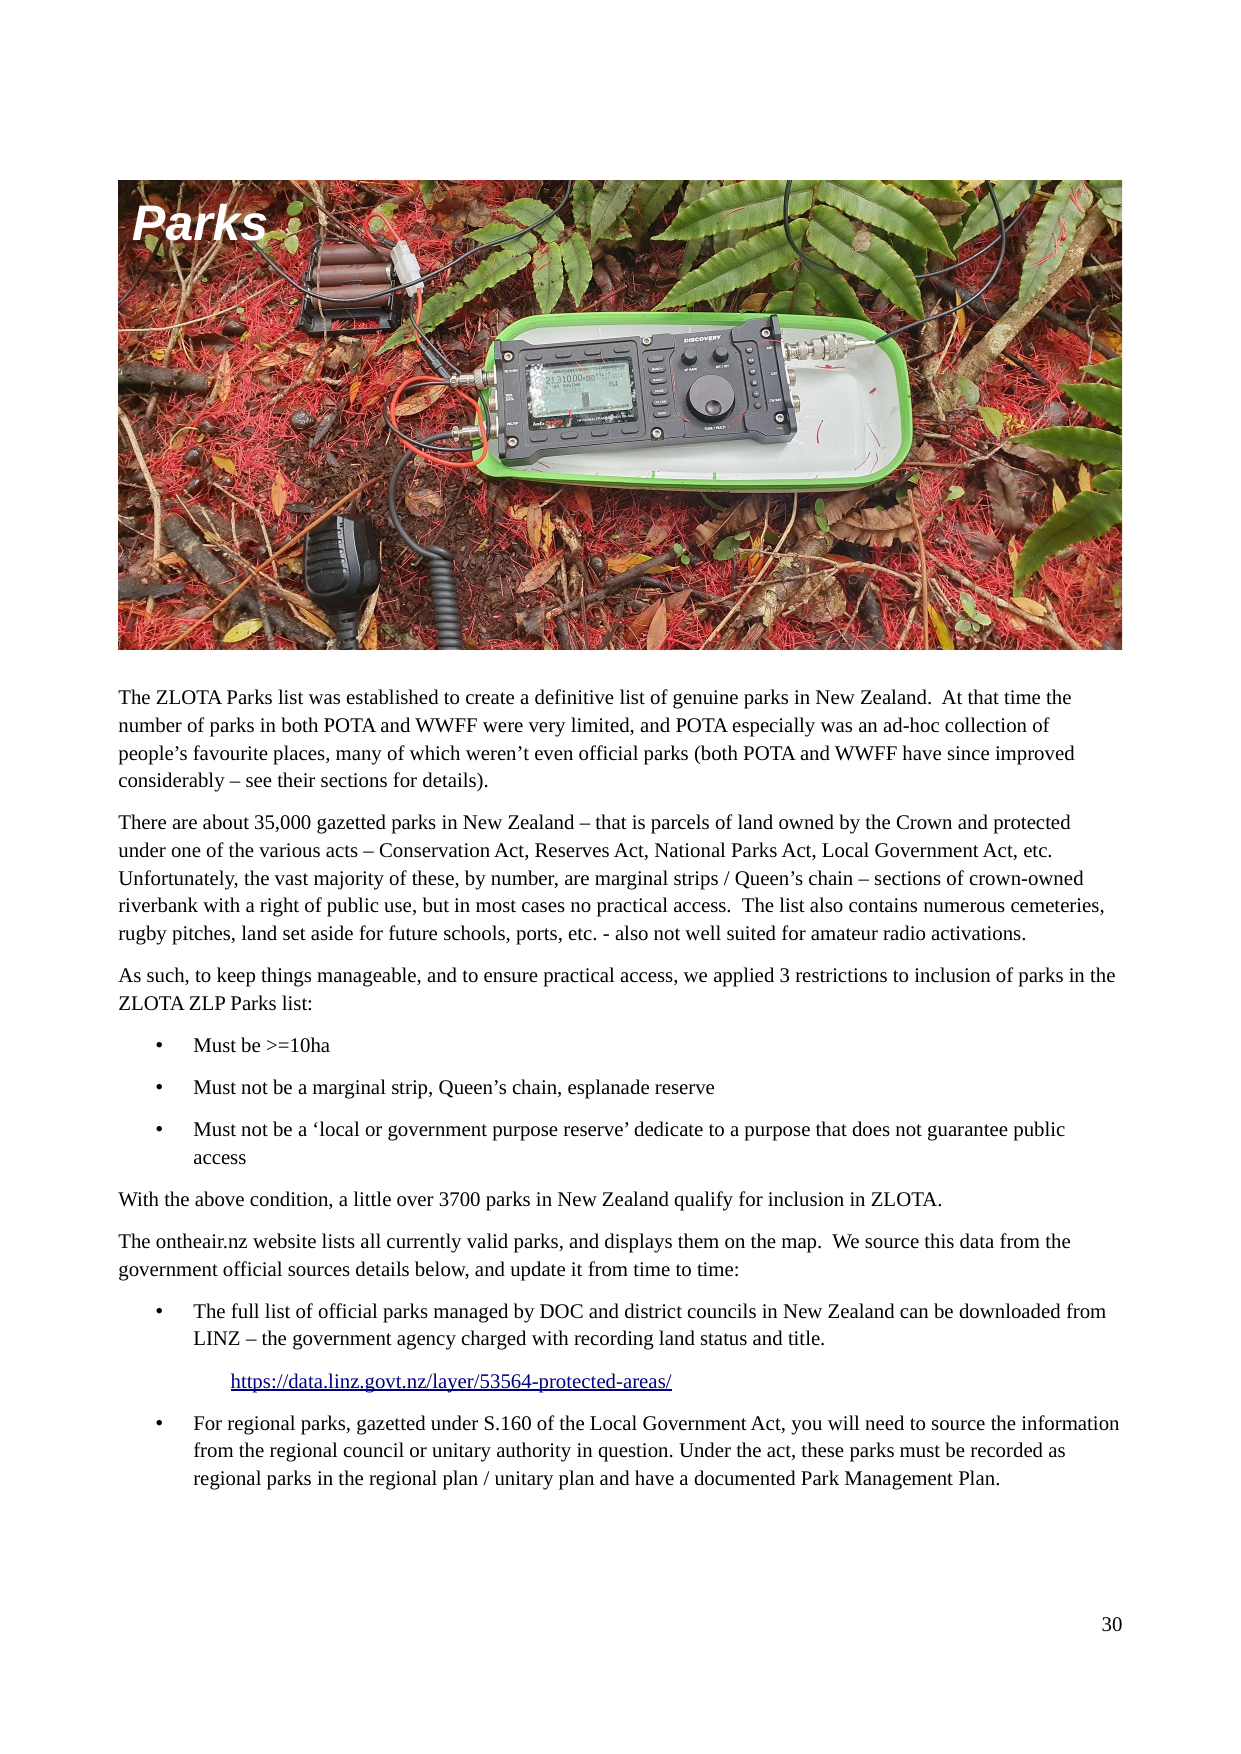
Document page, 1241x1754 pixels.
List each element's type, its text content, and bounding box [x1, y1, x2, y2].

list Must be >=10ha [156, 1033, 1122, 1057]
list Must not be a ‘local or government purpose reserve’ dedicate to a purpose that does not guarantee public access [156, 1117, 1122, 1169]
text As such, to keep things manageable, and to ensure practical access, we applied 3 restrictions to inclusion of parks in the ZLOTA ZLP Parks list: [118, 963, 1122, 1014]
list Must not be a marginal strip, Queen’s chain, esplanade reserve [156, 1075, 1122, 1099]
list The full list of official parks managed by DOC and district councils in New Zealand can be downloaded from LINZ – the government agency charged with recording land status and title. [156, 1299, 1122, 1350]
list https://data.linz.govt.nz/layer/53564-protected-areas/ [195, 1368, 1122, 1393]
text The ZLOTA Parks list was established to create a definitive list of genuine parks in New Zealand. At that time the number of parks in both POTA and WWFF were very limited, and POTA especially was an ad-hoc collection of people’s favourite places, many of which weren’t even official parks (both POTA and WWFF have since improved considerably – see their sections for details). [118, 685, 1122, 792]
list For regional parks, gazetted under S.160 of the Local Government Act, you will need to source the information from the regional council or unitary authority in question. Under the act, these parks must be recorded as regional parks in the regional plan / unitary plan and have a documented Park Management Plan. [156, 1411, 1122, 1490]
picture [118, 180, 1123, 650]
text With the above condition, a little over 3700 parks in New Zealand qualify for inclusion in ZLOTA. [118, 1187, 1122, 1211]
text The ontheair.nz website lists all currently valid parks, and displays them on the map. We source this data from the government official sources details below, and update it from time to time: [118, 1229, 1122, 1281]
text There are about 35,000 gazetted parks in New Zealand – that is parcels of land owned by the Crown and protected under one of the various acts – Conservation Act, Reserves Act, National Parks Act, Local Government Act, etc. Unfortunately, the vast majority of these, by number, are marginal strips / Queen’s chain – sections of crown-owned riverbank with a right of public use, but in most cases no practical access. The list also contains numerous cemeteries, rugby pitches, land set aside for future schools, ports, etc. - also not well suited for amateur radio activations. [118, 810, 1122, 945]
